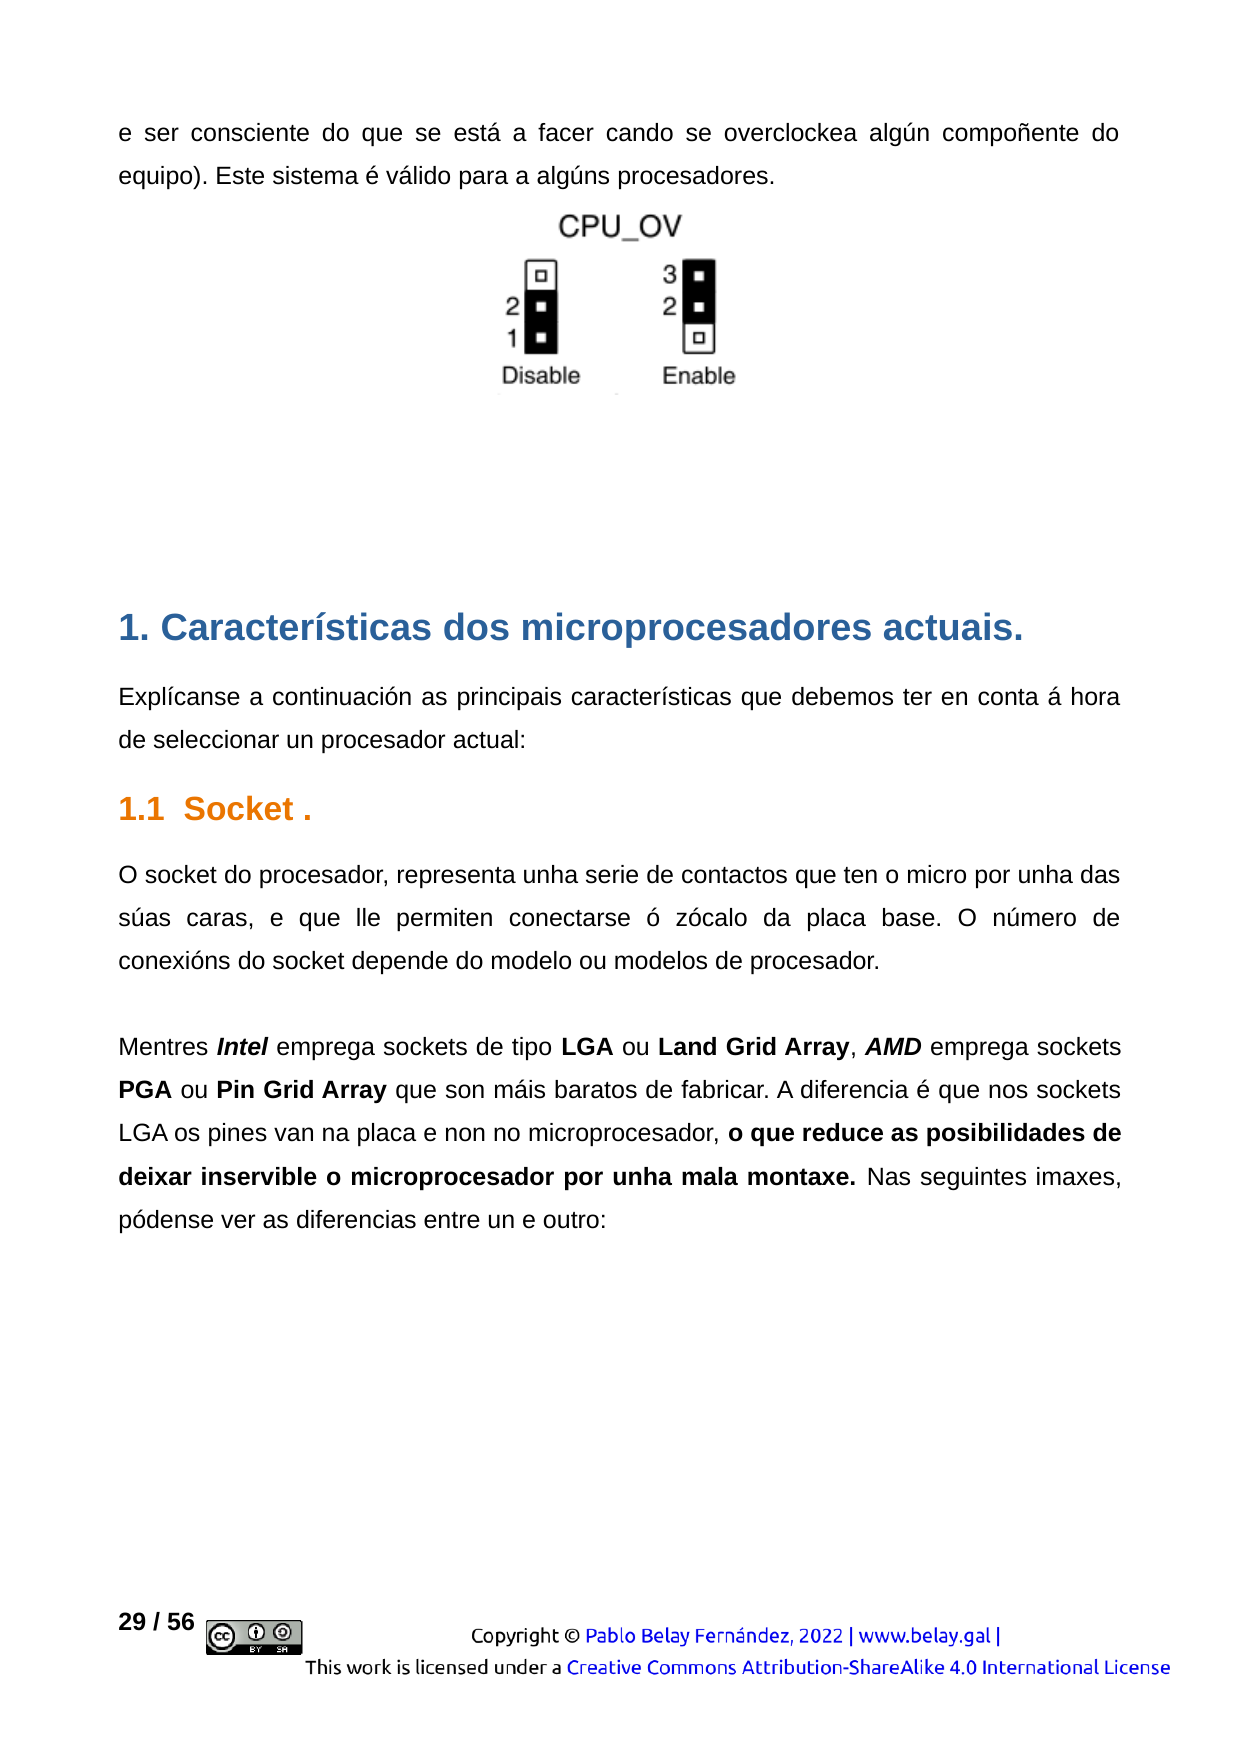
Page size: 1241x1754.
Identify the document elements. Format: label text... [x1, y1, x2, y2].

subtitle 1. Características dos microprocesadores actuais. [118, 604, 1122, 648]
subtitle 1.1 Socket . [118, 789, 1122, 828]
text Mentres Intel emprega sockets de tipo LGA ou Land Grid Array, AMD emprega sockets PGA ou Pin Grid Array que son máis baratos de fabricar. A diferencia é que nos sockets LGA os pines van na placa e non no microprocesador, o que reduce as posibilidades de deixar inservible o microprocesador por unha mala montaxe. Nas seguintes imaxes, pódense ver as diferencias entre un e outro: [118, 1032, 1122, 1233]
picture [200, 1604, 1205, 1690]
text O socket do procesador, representa unha serie de contactos que ten o micro por unha das súas caras, e que lle permiten conectarse ó zócalo da placa base. O número de conexións do socket depende do modelo ou modelos de procesador. [118, 860, 1122, 975]
text Explícanse a continuación as principais características que debemos ter en conta á hora de seleccionar un procesador actual: [118, 682, 1122, 754]
text e ser consciente do que se está a facer cando se overclockea algún compoñente do equipo). Este sistema é válido para a algúns procesadores. [118, 118, 1122, 190]
picture [487, 204, 753, 395]
